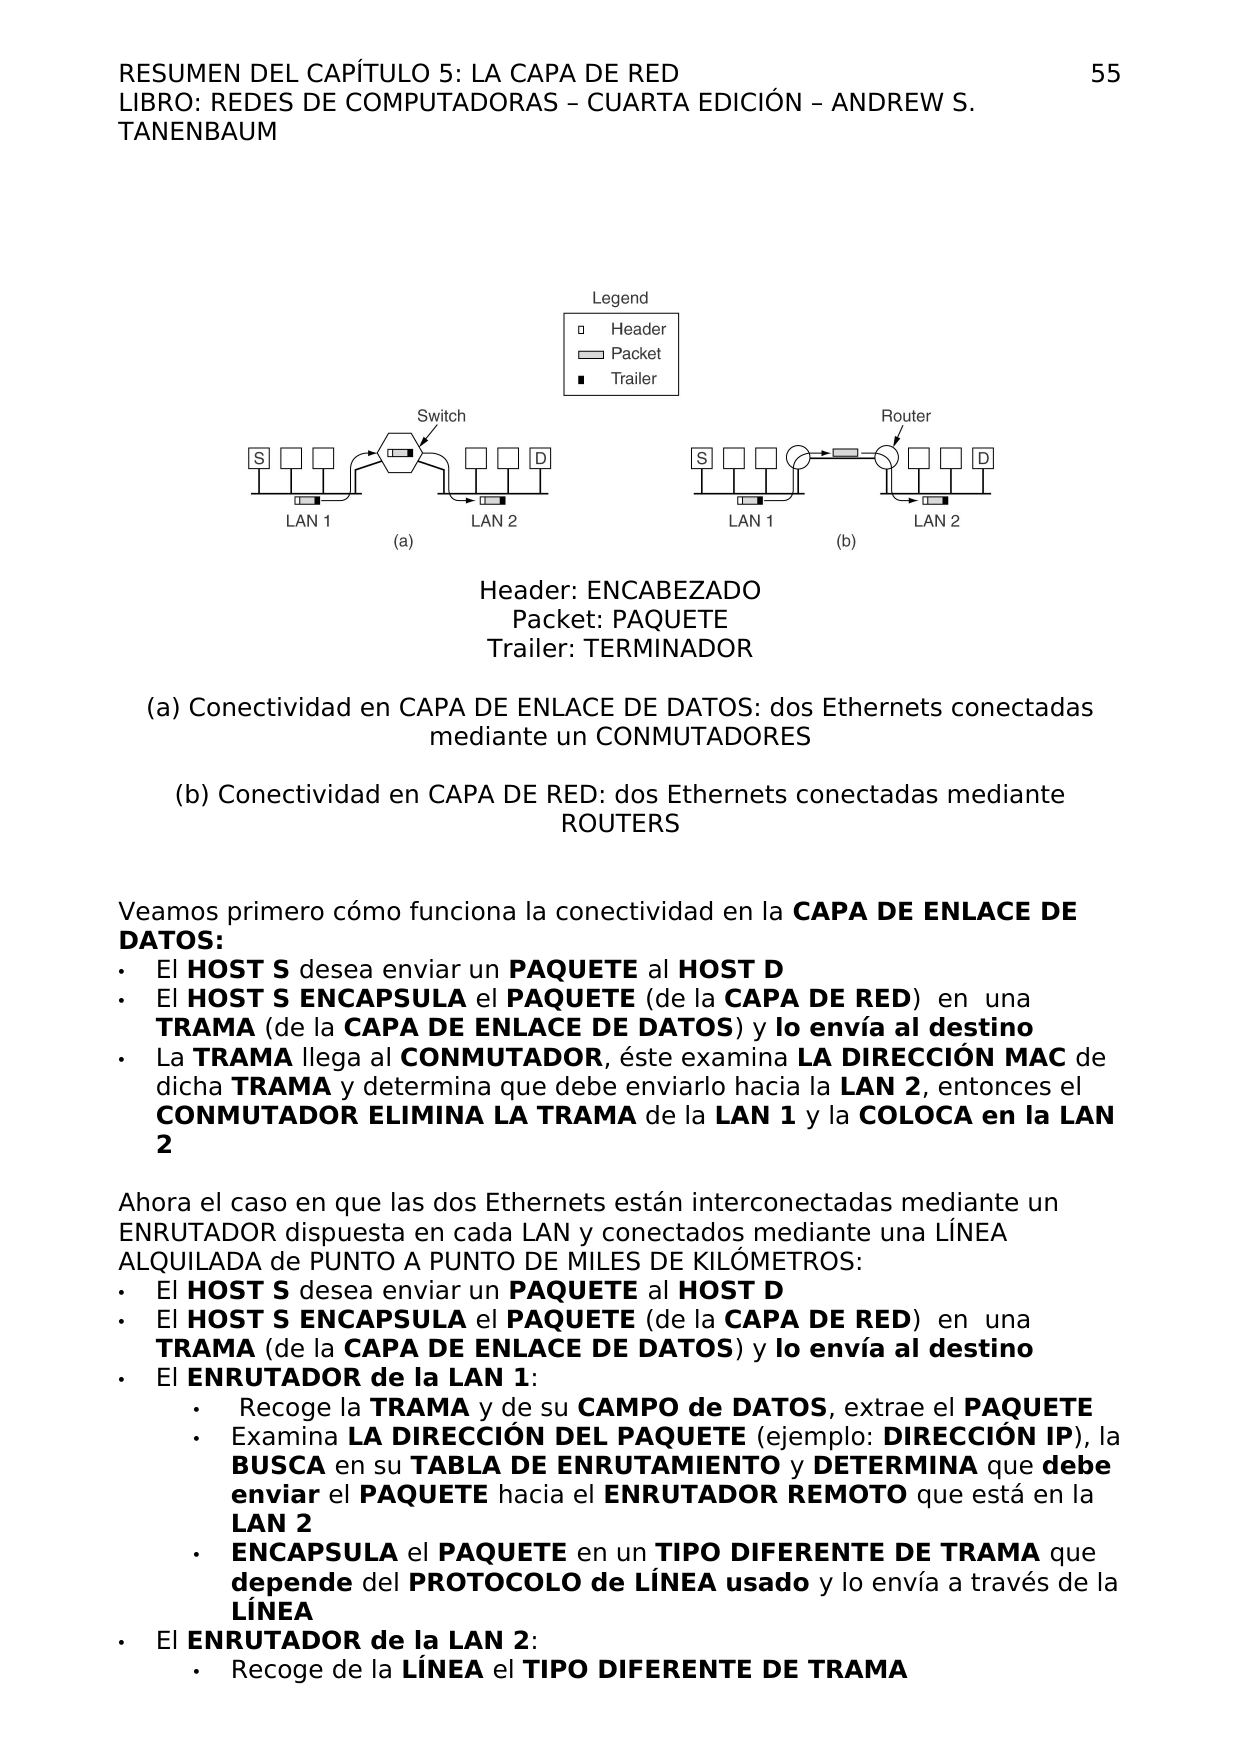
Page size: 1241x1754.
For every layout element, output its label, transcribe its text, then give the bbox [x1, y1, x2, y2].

list El HOST S desea enviar un PAQUETE al HOST D [118, 955, 1122, 984]
picture [220, 263, 1020, 576]
list Recoge de la LÍNEA el TIPO DIFERENTE DE TRAMA [193, 1655, 1122, 1684]
list El HOST S ENCAPSULA el PAQUETE (de la CAPA DE RED) en una TRAMA (de la CAPA DE ENLACE DE DATOS) y lo envía al destino [118, 984, 1122, 1043]
text (b) Conectividad en CAPA DE RED: dos Ethernets conectadas mediante ROUTERS [118, 780, 1122, 838]
text Header: ENCABEZADO [118, 263, 1122, 605]
list El HOST S desea enviar un PAQUETE al HOST D [118, 1276, 1122, 1305]
list El HOST S ENCAPSULA el PAQUETE (de la CAPA DE RED) en una TRAMA (de la CAPA DE ENLACE DE DATOS) y lo envía al destino [118, 1305, 1122, 1363]
list ENCAPSULA el PAQUETE en un TIPO DIFERENTE DE TRAMA que depende del PROTOCOLO de LÍNEA usado y lo envía a través de la LÍNEA [193, 1538, 1122, 1626]
list El ENRUTADOR de la LAN 1: [118, 1363, 1122, 1393]
list Recoge la TRAMA y de su CAMPO de DATOS, extrae el PAQUETE [193, 1393, 1122, 1422]
list La TRAMA llega al CONMUTADOR, éste examina LA DIRECCIÓN MAC de dicha TRAMA y determina que debe enviarlo hacia la LAN 2, entonces el CONMUTADOR ELIMINA LA TRAMA de la LAN 1 y la COLOCA en la LAN 2 [118, 1043, 1122, 1159]
text (a) Conectividad en CAPA DE ENLACE DE DATOS: dos Ethernets conectadas mediante un CONMUTADORES [118, 693, 1122, 751]
text Packet: PAQUETE [118, 605, 1122, 634]
list Examina LA DIRECCIÓN DEL PAQUETE (ejemplo: DIRECCIÓN IP), la BUSCA en su TABLA DE ENRUTAMIENTO y DETERMINA que debe enviar el PAQUETE hacia el ENRUTADOR REMOTO que está en la LAN 2 [193, 1422, 1122, 1538]
text Trailer: TERMINADOR [118, 634, 1122, 663]
text Veamos primero cómo funciona la conectividad en la CAPA DE ENLACE DE DATOS: [118, 897, 1122, 955]
list El ENRUTADOR de la LAN 2: [118, 1626, 1122, 1655]
text Ahora el caso en que las dos Ethernets están interconectadas mediante un ENRUTADOR dispuesta en cada LAN y conectados mediante una LÍNEA ALQUILADA de PUNTO A PUNTO DE MILES DE KILÓMETROS: [118, 1188, 1122, 1276]
